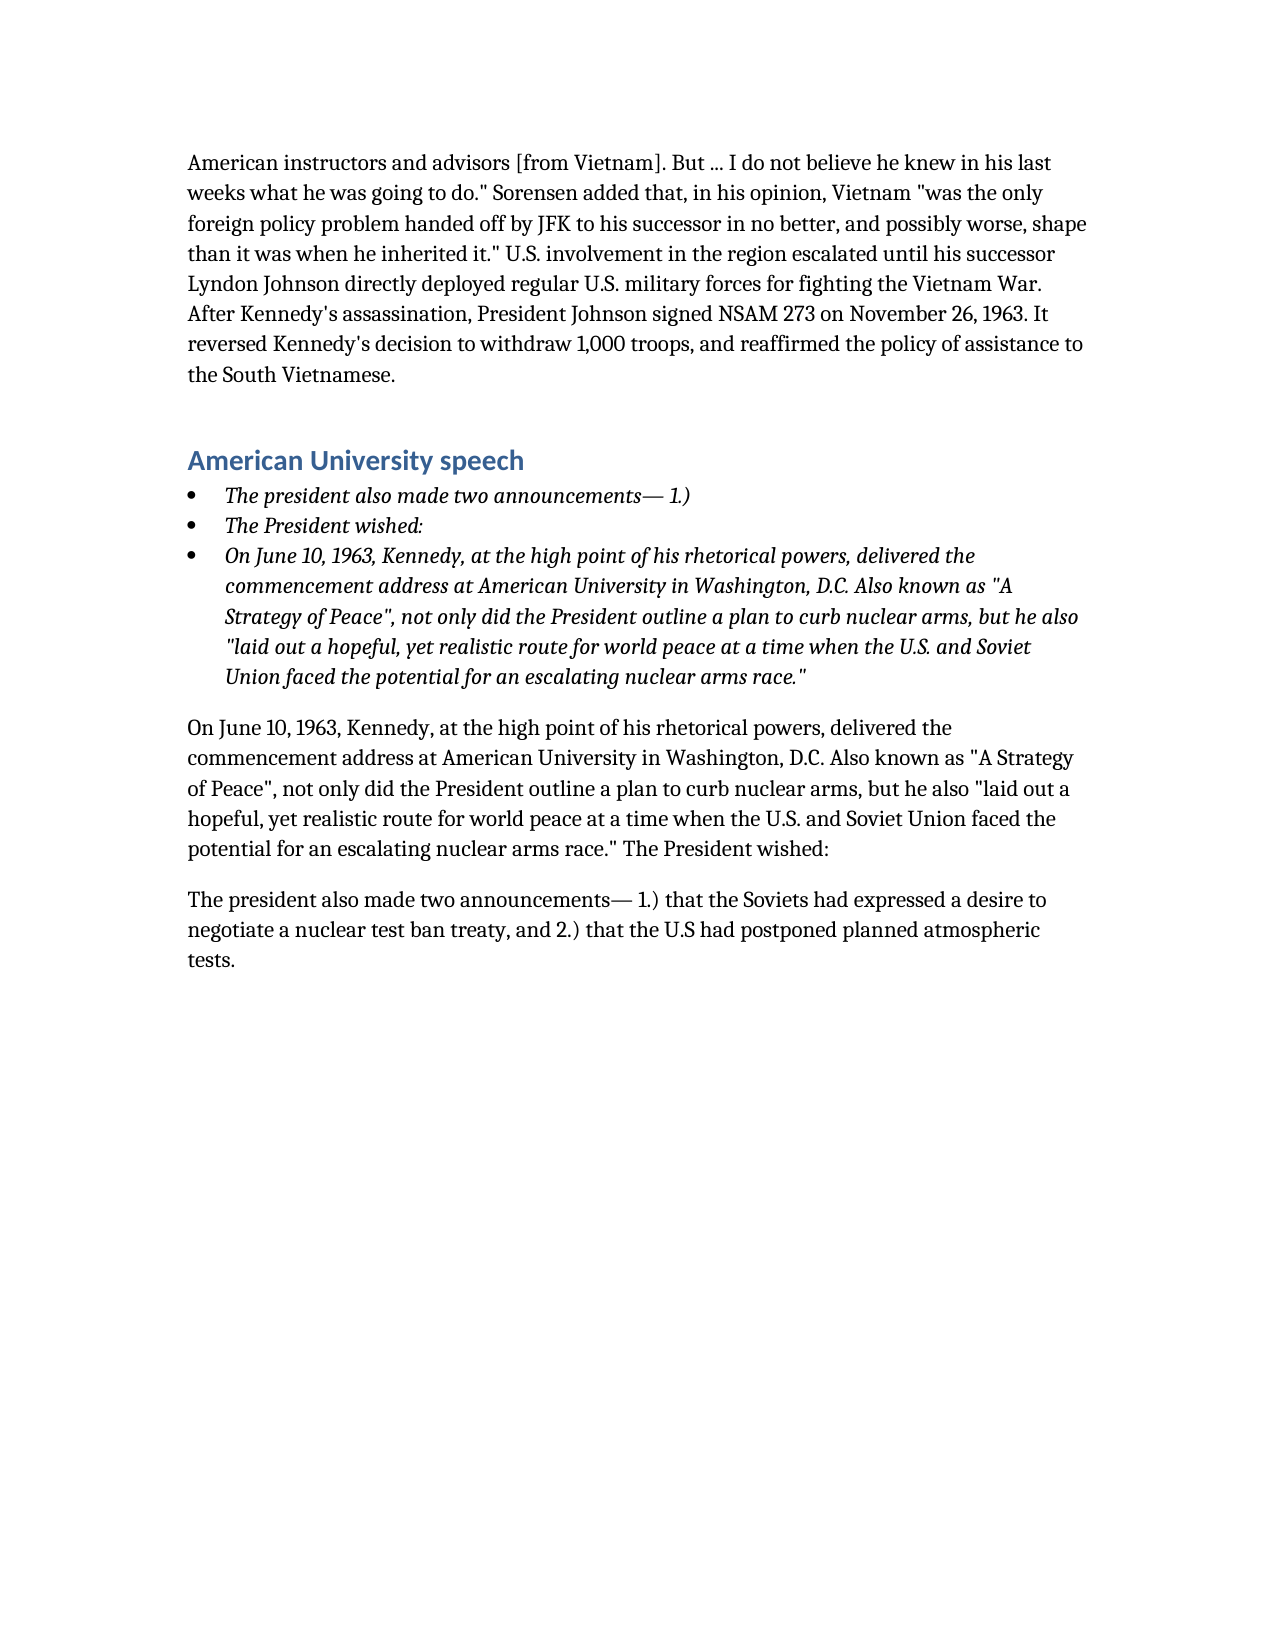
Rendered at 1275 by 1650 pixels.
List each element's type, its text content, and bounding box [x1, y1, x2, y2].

list The President wished: [187, 513, 1087, 539]
text American instructors and advisors [from Vietnam]. But ... I do not believe he knew in his last weeks what he was going to do." Sorensen added that, in his opinion, Vietnam "was the only foreign policy problem handed off by JFK to his successor in no better, and possibly worse, shape than it was when he inherited it." U.S. involvement in the region escalated until his successor Lyndon Johnson directly deployed regular U.S. military forces for fighting the Vietnam War. After Kennedy's assassination, President Johnson signed NSAM 273 on November 26, 1963. It reversed Kennedy's decision to withdraw 1,000 troops, and reaffirmed the policy of assistance to the South Vietnamese. [187, 150, 1087, 388]
text On June 10, 1963, Kennedy, at the high point of his rhetorical powers, delivered the commencement address at American University in Washington, D.C. Also known as "A Strategy of Peace", not only did the President outline a plan to curb nuclear arms, but he also "laid out a hopeful, yet realistic route for world peace at a time when the U.S. and Soviet Union faced the potential for an escalating nuclear arms race." The President wished: [187, 715, 1087, 862]
list On June 10, 1963, Kennedy, at the high point of his rhetorical powers, delivered the commencement address at American University in Washington, D.C. Also known as "A Strategy of Peace", not only did the President outline a plan to curb nuclear arms, but he also "laid out a hopeful, yet realistic route for world peace at a time when the U.S. and Soviet Union faced the potential for an escalating nuclear arms race." [187, 543, 1087, 690]
list The president also made two announcements— 1.) [187, 483, 1087, 509]
text The president also made two announcements— 1.) that the Soviets had expressed a desire to negotiate a nuclear test ban treaty, and 2.) that the U.S had postponed planned atmospheric tests. [187, 887, 1087, 973]
subtitle American University speech [187, 442, 1087, 477]
